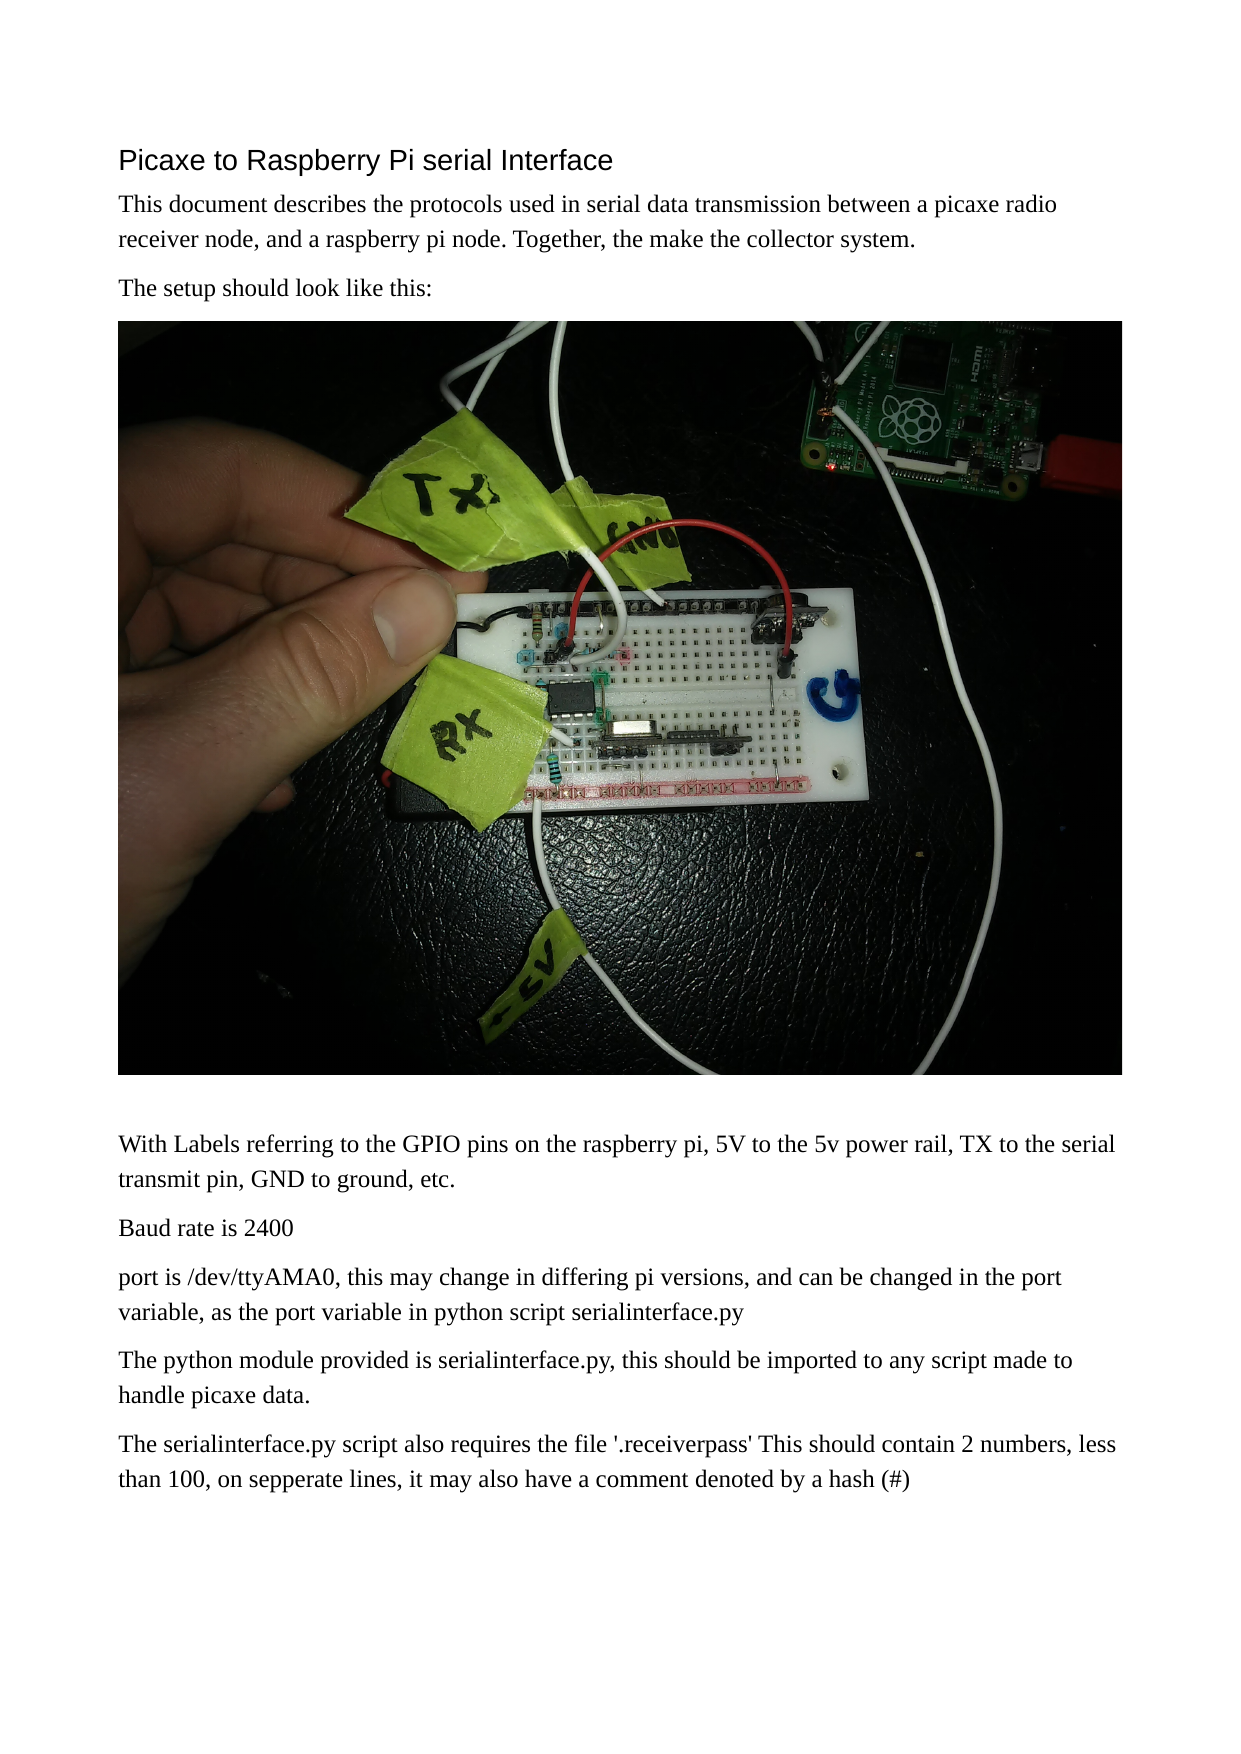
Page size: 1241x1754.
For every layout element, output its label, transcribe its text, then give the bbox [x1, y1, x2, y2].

text The serialinterface.py script also requires the file '.receiverpass' This should contain 2 numbers, less than 100, on sepperate lines, it may also have a comment denoted by a hash (#) [118, 1429, 1122, 1492]
text Baud rate is 2400 [118, 1213, 1122, 1242]
picture [118, 321, 1123, 1075]
subtitle Picaxe to Raspberry Pi serial Interface [118, 143, 1122, 177]
text This document describes the protocols used in serial data transmission between a picaxe radio receiver node, and a raspberry pi node. Together, the make the collector system. [118, 189, 1122, 252]
text port is /dev/ttyAMA0, this may change in differing pi versions, and can be changed in the port variable, as the port variable in python script serialinterface.py [118, 1262, 1122, 1325]
text The setup should look like this: [118, 273, 1122, 301]
text The python module provided is serialinterface.py, this should be imported to any script made to handle picaxe data. [118, 1346, 1122, 1409]
text With Labels referring to the GPIO pins on the raspberry pi, 5V to the 5v power rail, TX to the serial transmit pin, GND to ground, etc. [118, 1129, 1122, 1193]
